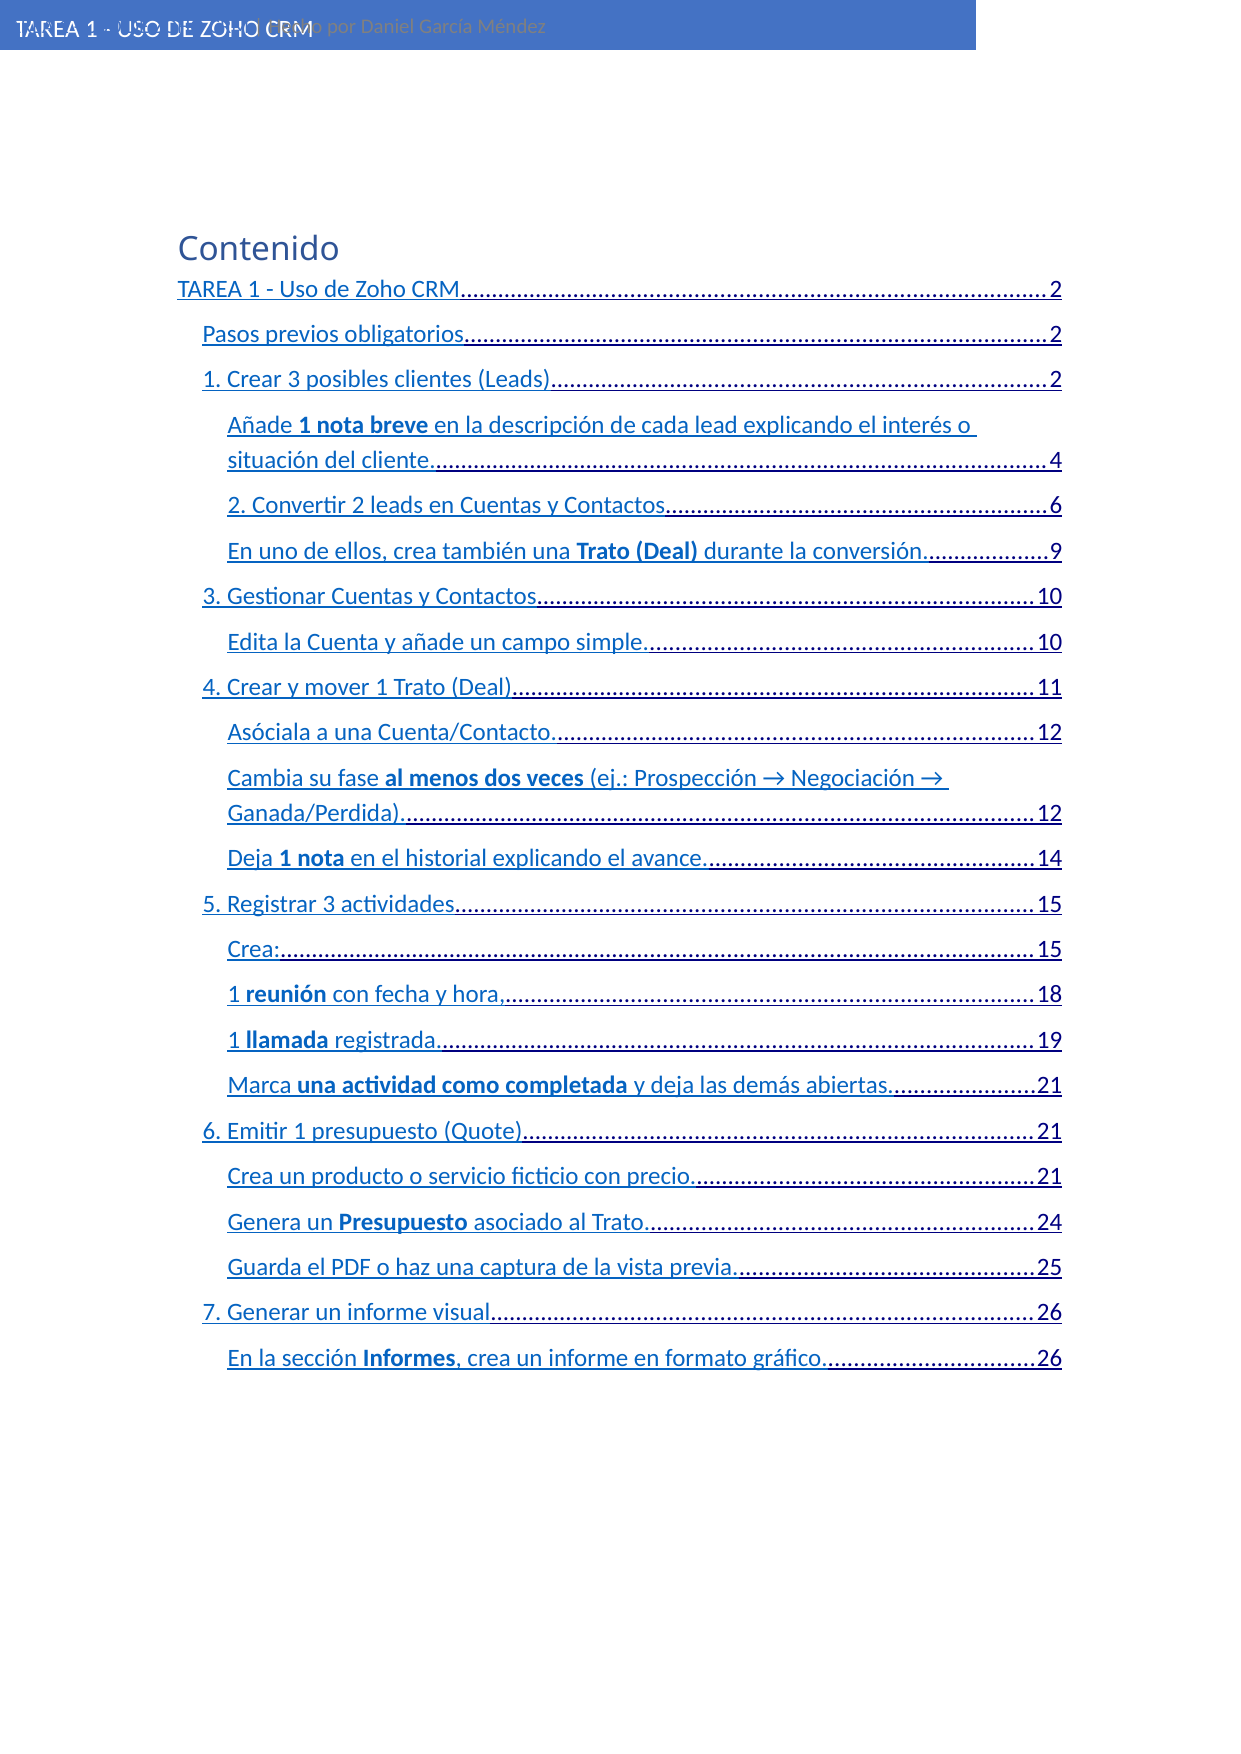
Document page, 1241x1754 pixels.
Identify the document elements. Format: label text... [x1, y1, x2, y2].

text 4. Crear y mover 1 Trato (Deal) 11 [202, 671, 1063, 702]
text 6. Emitir 1 presupuesto (Quote) 21 [202, 1115, 1063, 1145]
text 7. Generar un informe visual 26 [202, 1297, 1063, 1327]
text Guarda el PDF o haz una captura de la vista previa. 25 [227, 1251, 1063, 1282]
text Crea un producto o servicio ficticio con precio. 21 [227, 1160, 1063, 1191]
text Contenido [177, 224, 1063, 270]
text 1. Crear 3 posibles clientes (Leads) 2 [202, 364, 1063, 394]
text Marca una actividad como completada y deja las demás abiertas. 21 [227, 1069, 1063, 1100]
text Deja 1 nota en el historial explicando el avance. 14 [227, 842, 1063, 873]
text En la sección Informes, crea un informe en formato gráfico. 26 [227, 1342, 1063, 1372]
text TAREA 1 - Uso de Zoho CRM 2 [177, 273, 1063, 303]
text En uno de ellos, crea también una Trato (Deal) durante la conversión. 9 [227, 535, 1063, 565]
text Cambia su fase al menos dos veces (ej.: Prospección → Negociación → Ganada/Perdida). 12 [227, 762, 1063, 827]
text 1 reunión con fecha y hora, 18 [227, 979, 1063, 1009]
text Pasos previos obligatorios 2 [202, 318, 1063, 349]
text 2. Convertir 2 leads en Cuentas y Contactos 6 [227, 489, 1063, 520]
text 3. Gestionar Cuentas y Contactos 10 [202, 580, 1063, 611]
text Genera un Presupuesto asociado al Trato. 24 [227, 1206, 1063, 1236]
text Añade 1 nota breve en la descripción de cada lead explicando el interés o situación del cliente. 4 [227, 409, 1063, 474]
text Asóciala a una Cuenta/Contacto. 12 [227, 717, 1063, 747]
text 1 llamada registrada. 19 [227, 1024, 1063, 1054]
text 5. Registrar 3 actividades 15 [202, 888, 1063, 918]
text Crea: 15 [227, 933, 1063, 964]
text Edita la Cuenta y añade un campo simple. 10 [227, 626, 1063, 656]
